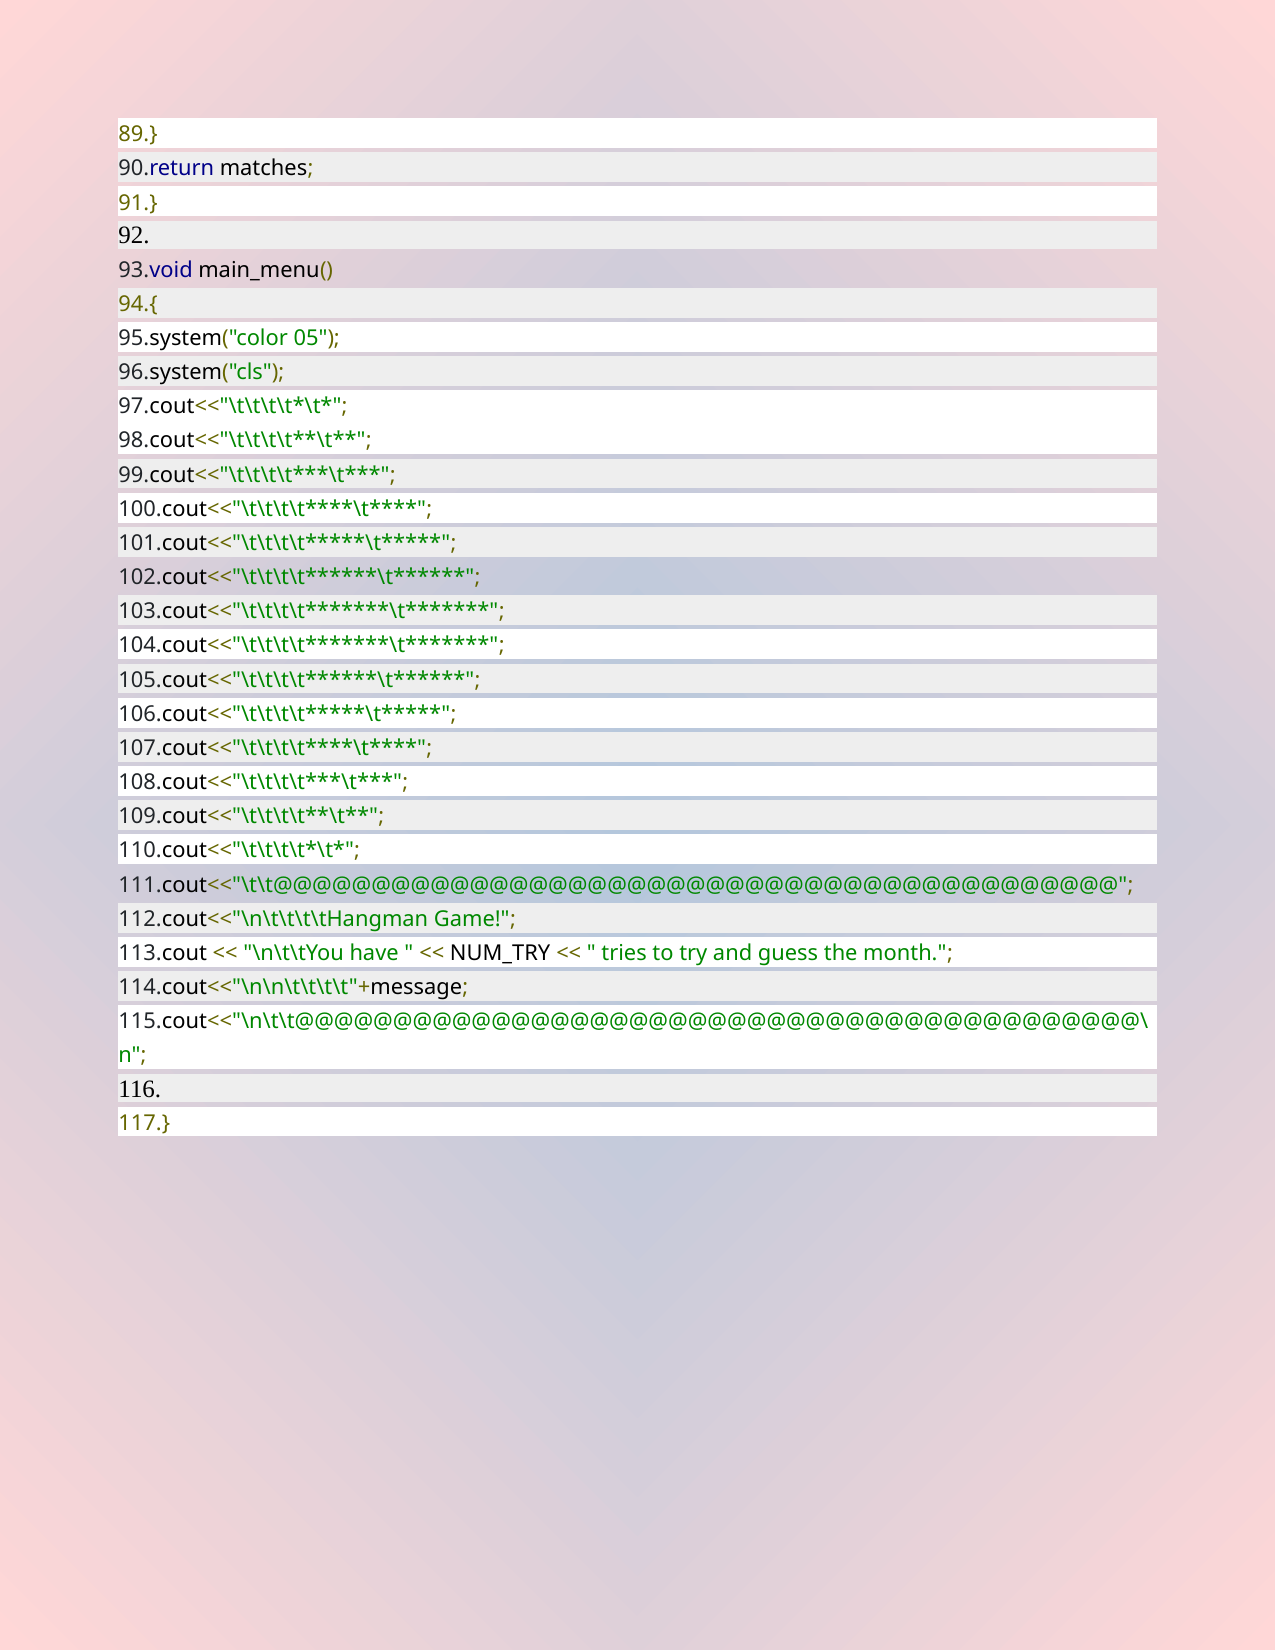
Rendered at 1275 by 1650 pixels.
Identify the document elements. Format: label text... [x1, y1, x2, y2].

list } [118, 118, 1157, 148]
list } [118, 186, 1157, 216]
list void main_menu() [118, 254, 1157, 283]
list cout<<"\t\t\t\t*\t*"; [118, 834, 1157, 864]
list cout<<"\t\t\t\t***\t***"; [118, 766, 1157, 796]
list cout<<"\t\t\t\t*****\t*****"; [118, 527, 1157, 557]
list system("color 05"); [118, 322, 1157, 352]
list cout<<"\t\t\t\t****\t****"; [118, 493, 1157, 523]
list cout<<"\n\t\t@@@@@@@@@@@@@@@@@@@@@@@@@@@@@@@@@@@@@@@@@@@\n"; [118, 1005, 1157, 1069]
list cout<<"\t\t\t\t*****\t*****"; [118, 698, 1157, 728]
list cout<<"\n\n\t\t\t\t"+message; [118, 971, 1157, 1001]
list cout<<"\t\t\t\t*******\t*******"; [118, 629, 1157, 659]
list return matches; [118, 152, 1157, 182]
list { [118, 288, 1157, 318]
list cout<<"\t\t\t\t**\t**"; [118, 800, 1157, 830]
list } [118, 1107, 1157, 1136]
list cout<<"\n\t\t\t\tHangman Game!"; [118, 903, 1157, 933]
list cout<<"\t\t\t\t*******\t*******"; [118, 595, 1157, 625]
list cout<<"\t\t\t\t*\t*"; [118, 390, 1157, 420]
list cout << "\n\t\tYou have " << NUM_TRY << " tries to try and guess the month."; [118, 937, 1157, 967]
list cout<<"\t\t\t\t***\t***"; [118, 459, 1157, 488]
list system("cls"); [118, 356, 1157, 386]
list cout<<"\t\t\t\t******\t******"; [118, 561, 1157, 591]
list cout<<"\t\t\t\t****\t****"; [118, 732, 1157, 762]
list cout<<"\t\t\t\t******\t******"; [118, 664, 1157, 693]
list cout<<"\t\t\t\t**\t**"; [118, 424, 1157, 454]
list cout<<"\t\t@@@@@@@@@@@@@@@@@@@@@@@@@@@@@@@@@@@@@@@@@@@"; [118, 869, 1157, 898]
